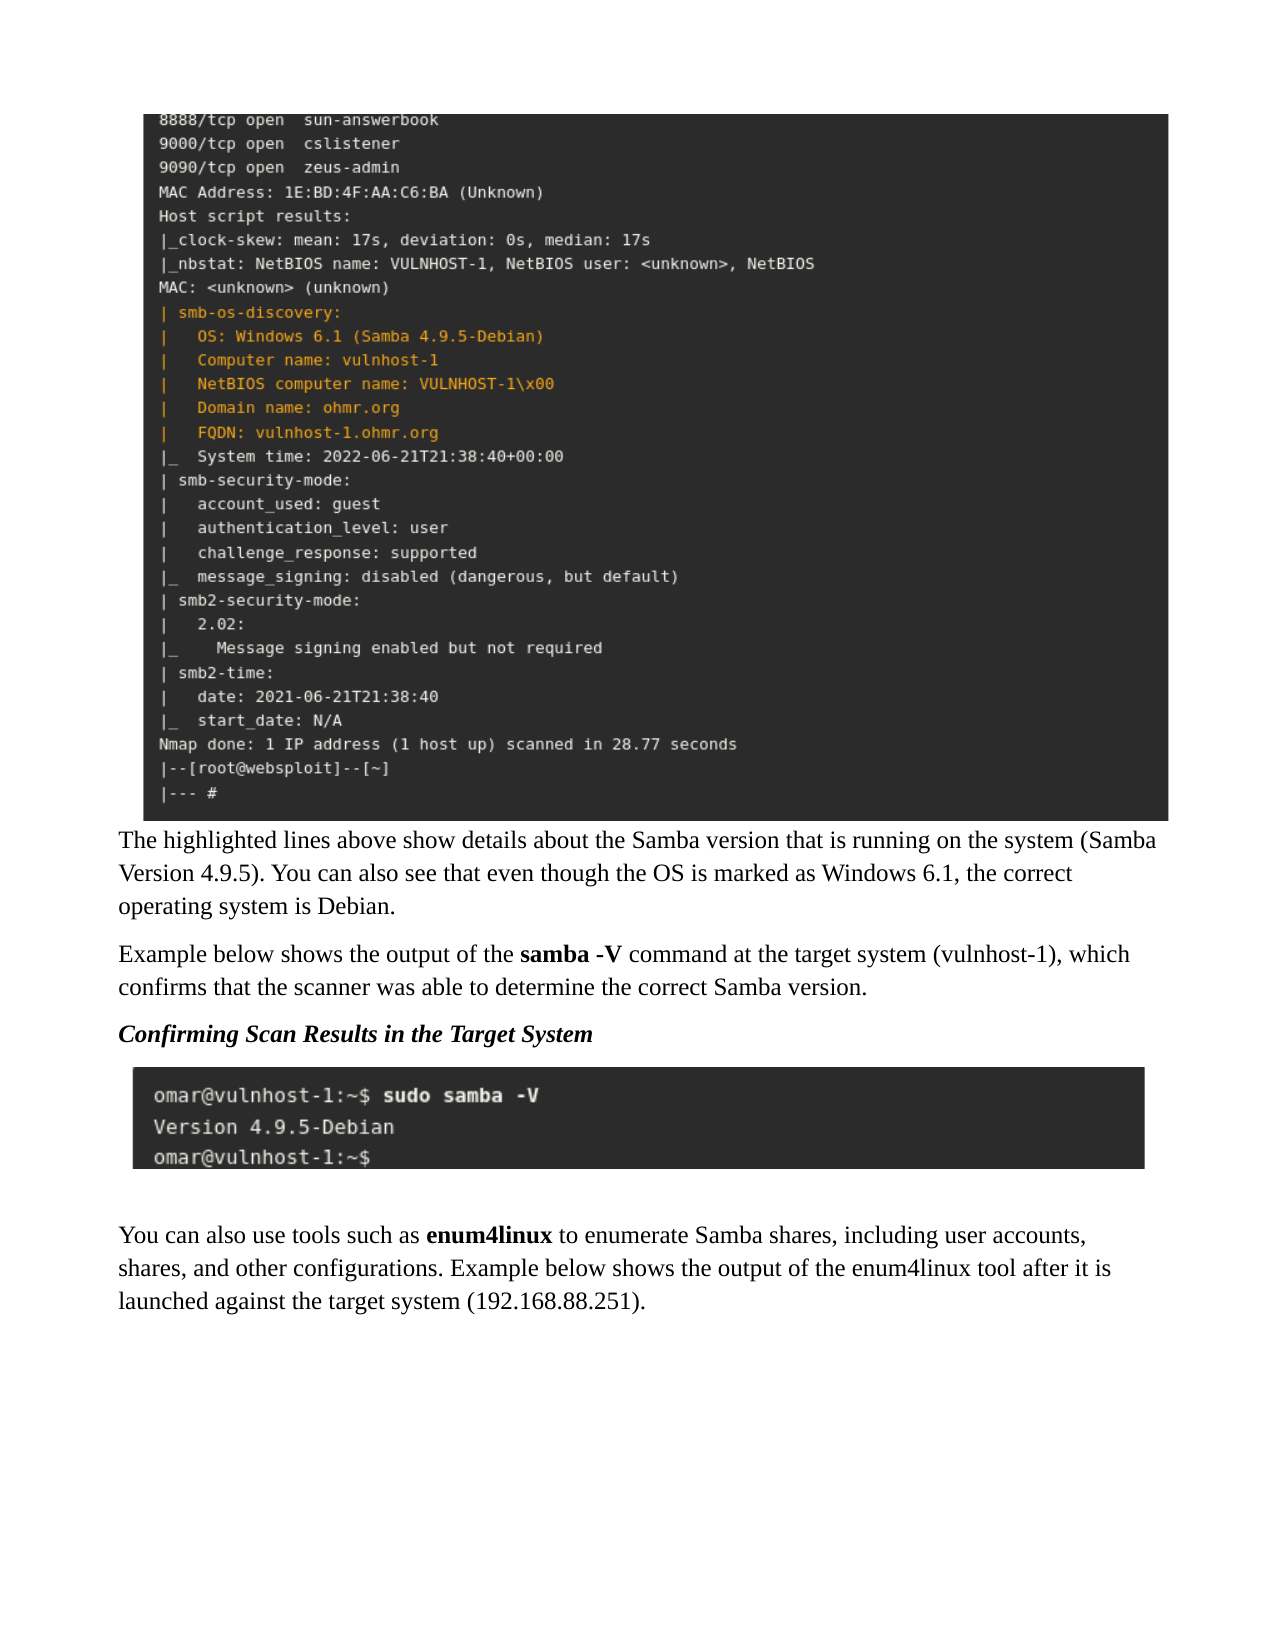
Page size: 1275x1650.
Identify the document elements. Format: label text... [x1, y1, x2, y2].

text Confirming Scan Results in the Target System [118, 1019, 1157, 1048]
text The highlighted lines above show details about the Samba version that is running on the system (Samba Version 4.9.5). You can also see that even though the OS is marked as Windows 6.1, the correct operating system is Debian. [118, 711, 1157, 920]
picture [130, 1067, 1145, 1169]
text You can also use tools such as enum4linux to enumerate Samba shares, including user accounts, shares, and other configurations. Example below shows the output of the enum4linux tool after it is launched against the target system (192.168.88.251). [118, 1220, 1157, 1315]
picture [132, 114, 1171, 821]
text Example below shows the output of the samba -V command at the target system (vulnhost-1), which confirms that the scanner was able to determine the correct Samba version. [118, 939, 1157, 1001]
